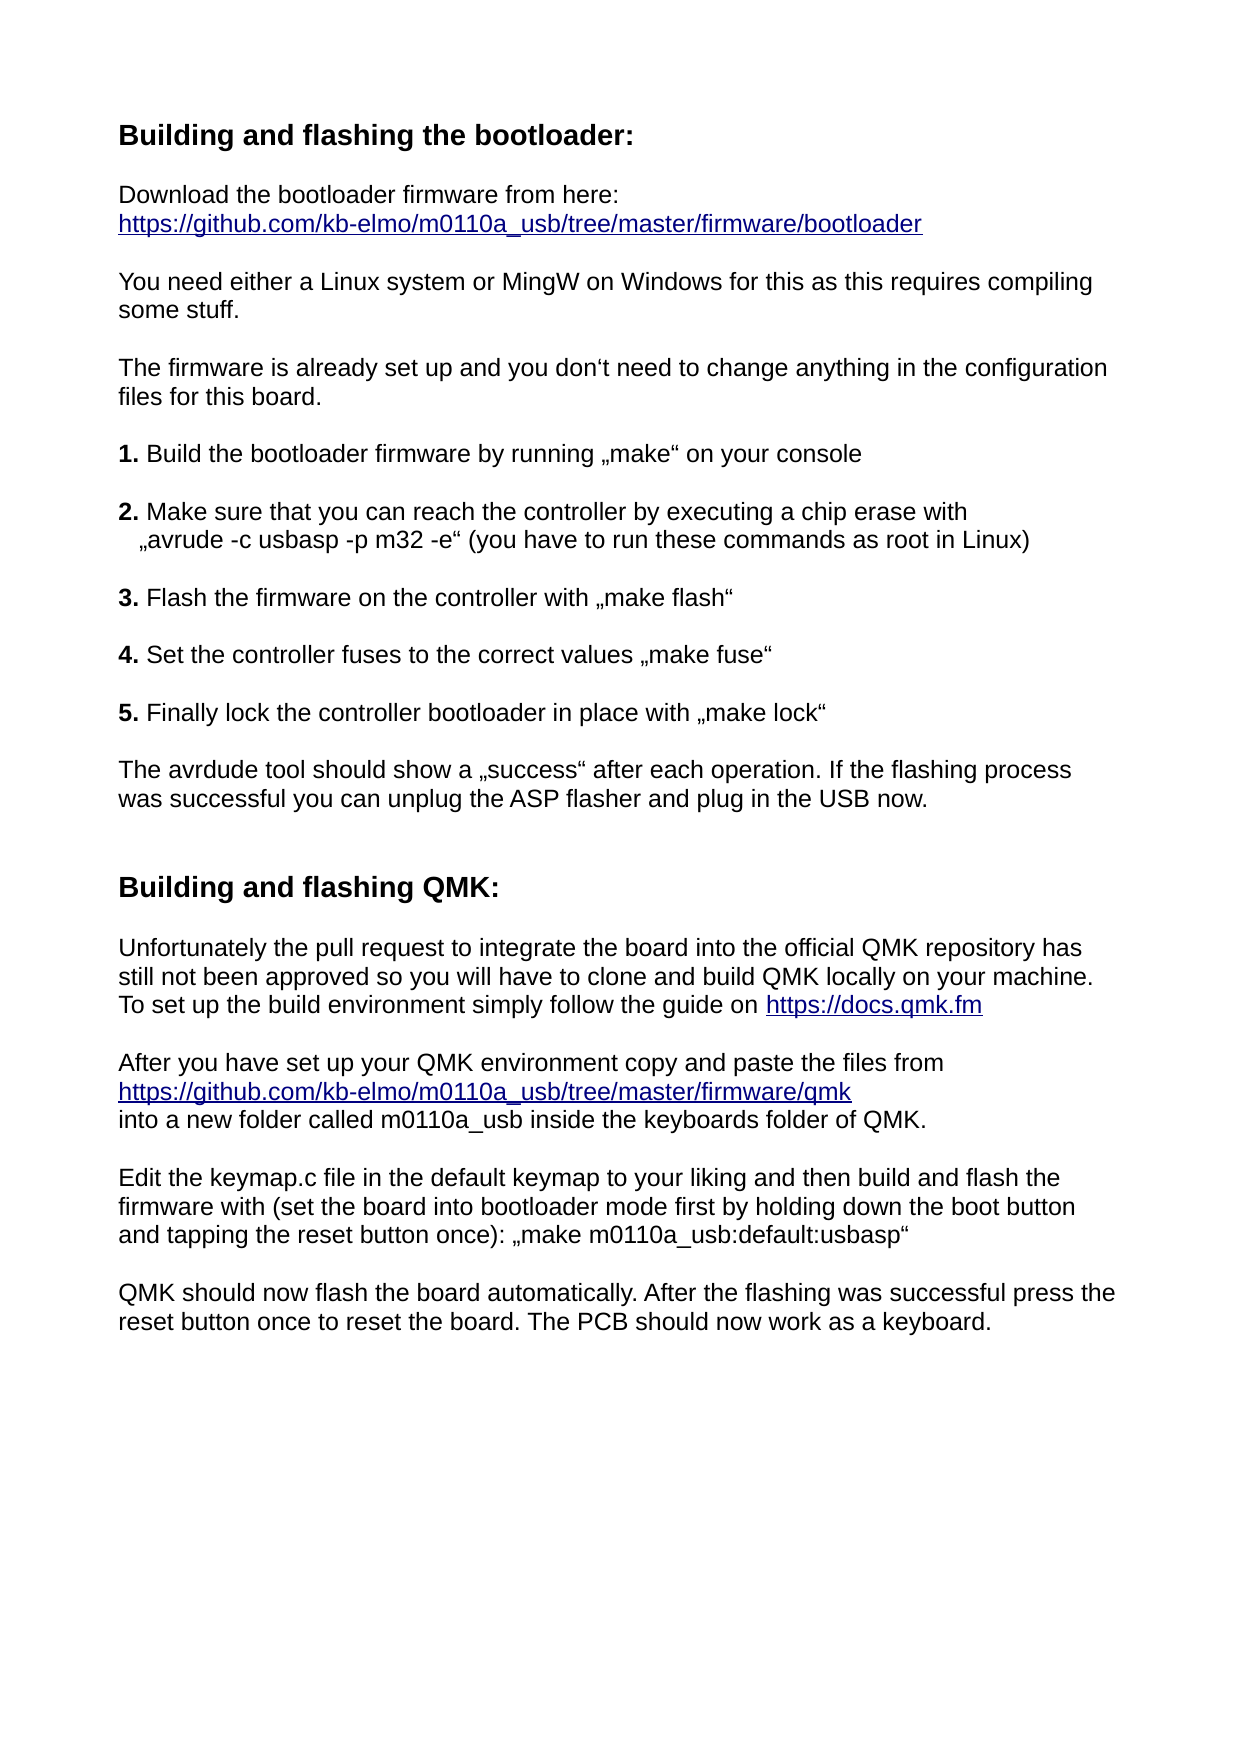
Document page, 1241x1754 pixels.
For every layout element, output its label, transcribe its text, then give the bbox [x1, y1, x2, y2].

text After you have set up your QMK environment copy and paste the files from [118, 1048, 1122, 1076]
text You need either a Linux system or MingW on Windows for this as this requires compiling some stuff. [118, 267, 1122, 324]
text 5. Finally lock the controller bootloader in place with „make lock“ [118, 698, 1122, 727]
text Building and flashing QMK: [118, 870, 1122, 904]
text To set up the build environment simply follow the guide on https://docs.qmk.fm [118, 990, 1122, 1019]
text Edit the keymap.c file in the default keymap to your liking and then build and flash the firmware with (set the board into bootloader mode first by holding down the boot button and tapping the reset button once): „make m0110a_usb:default:usbasp“ [118, 1163, 1122, 1249]
text The firmware is already set up and you don‘t need to change anything in the configuration files for this board. [118, 353, 1122, 410]
text Building and flashing the bootloader: [118, 118, 1122, 152]
text 3. Flash the firmware on the controller with „make flash“ [118, 583, 1122, 612]
text QMK should now flash the board automatically. After the flashing was successful press the reset button once to reset the board. The PCB should now work as a keyboard. [118, 1278, 1122, 1335]
text https://github.com/kb-elmo/m0110a_usb/tree/master/firmware/qmk [118, 1076, 1122, 1105]
text into a new folder called m0110a_usb inside the keyboards folder of QMK. [118, 1105, 1122, 1134]
text Download the bootloader firmware from here: [118, 180, 1122, 209]
text https://github.com/kb-elmo/m0110a_usb/tree/master/firmware/bootloader [118, 209, 1122, 238]
text „avrude -c usbasp -p m32 -e“ (you have to run these commands as root in Linux) [118, 525, 1122, 554]
text 4. Set the controller fuses to the correct values „make fuse“ [118, 640, 1122, 669]
text 2. Make sure that you can reach the controller by executing a chip erase with [118, 497, 1122, 525]
text 1. Build the bootloader firmware by running „make“ on your console [118, 439, 1122, 468]
text The avrdude tool should show a „success“ after each operation. If the flashing process was successful you can unplug the ASP flasher and plug in the USB now. [118, 755, 1122, 813]
text Unfortunately the pull request to integrate the board into the official QMK repository has still not been approved so you will have to clone and build QMK locally on your machine. [118, 933, 1122, 990]
